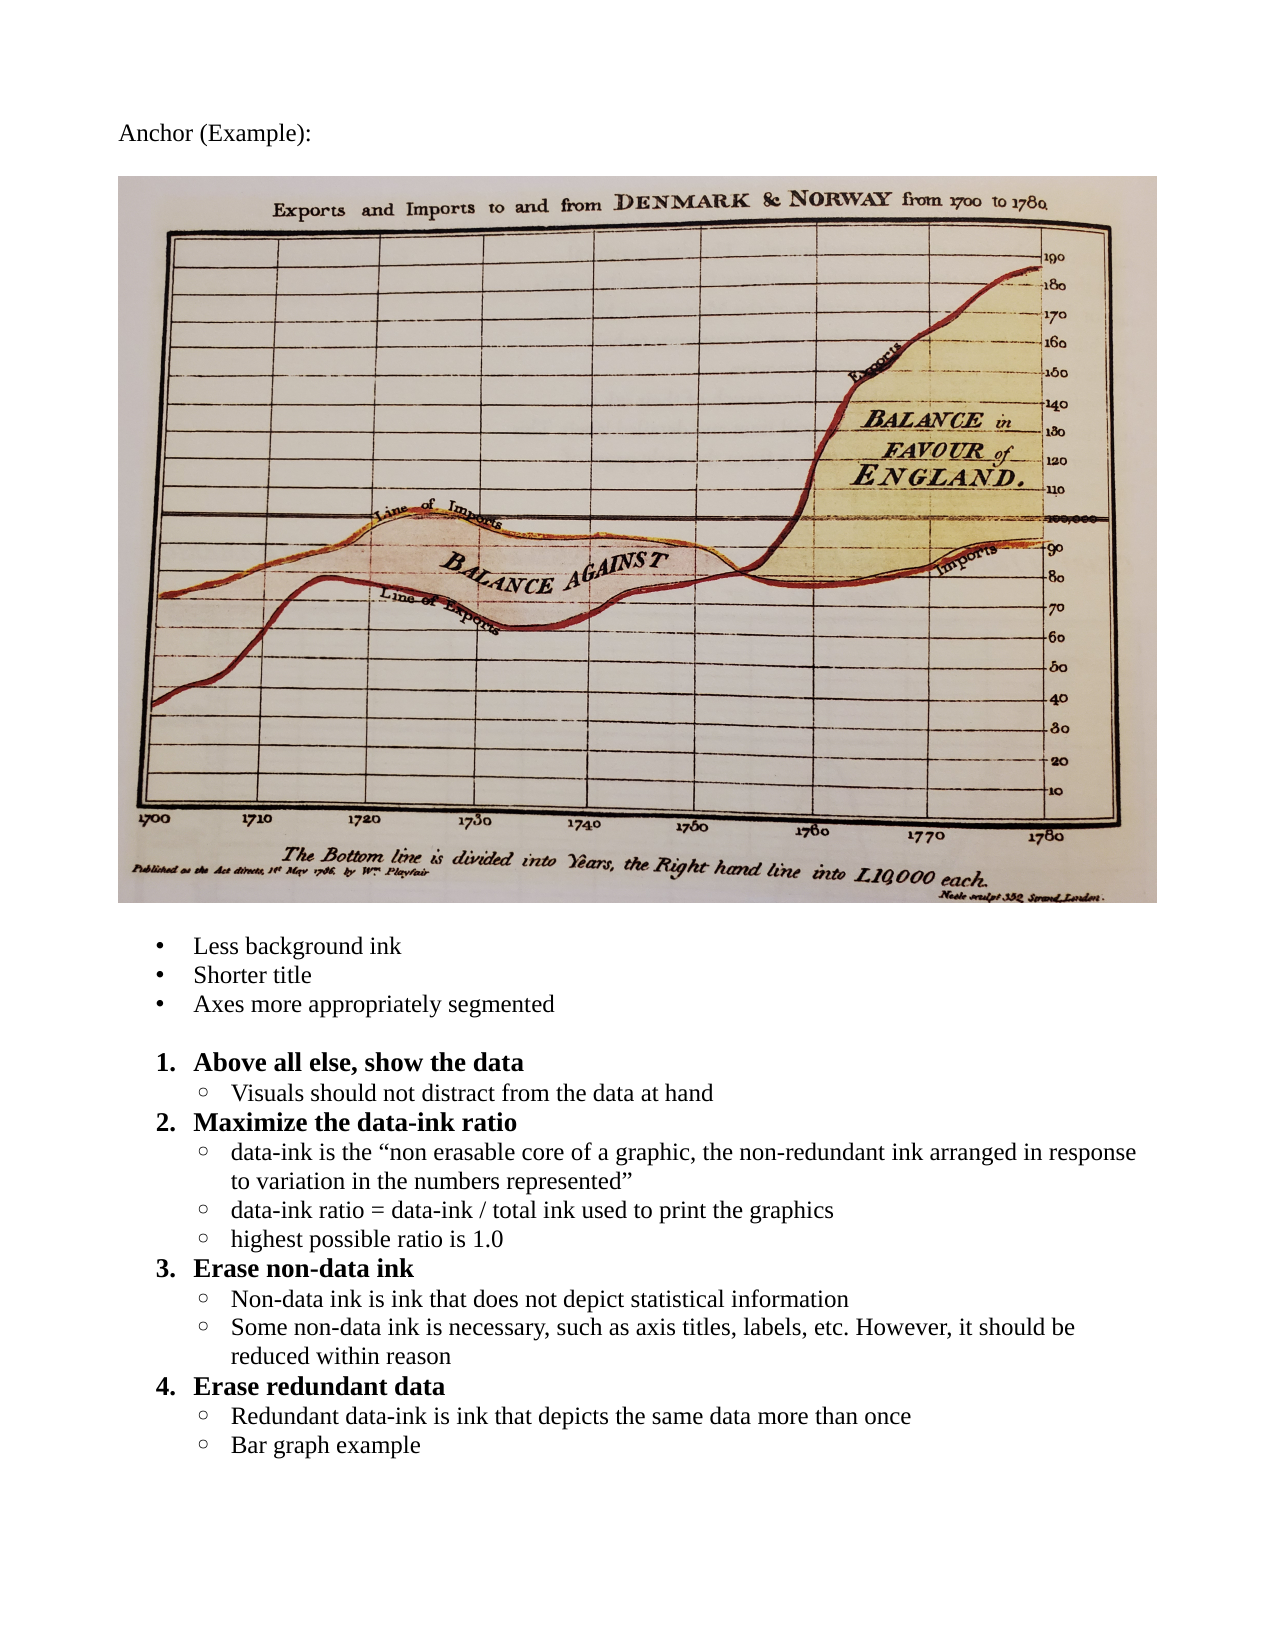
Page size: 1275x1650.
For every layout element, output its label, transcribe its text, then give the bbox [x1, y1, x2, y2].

text Anchor (Example): [118, 118, 1157, 147]
list data-ink ratio = data-ink / total ink used to print the graphics [193, 1195, 1157, 1224]
list Erase redundant data [156, 1370, 1157, 1401]
list Non-data ink is ink that does not depict statistical information [193, 1284, 1157, 1312]
list Erase non-data ink [156, 1252, 1157, 1284]
list Bar graph example [193, 1430, 1157, 1458]
list highest possible ratio is 1.0 [193, 1224, 1157, 1252]
list Shorter title [156, 960, 1157, 989]
list Above all else, show the data [156, 1046, 1157, 1078]
list Maximize the data-ink ratio [156, 1106, 1157, 1137]
list Less background ink [156, 931, 1157, 960]
list Axes more appropriately segmented [156, 989, 1157, 1018]
list Redundant data-ink is ink that depicts the same data more than once [193, 1401, 1157, 1430]
picture [118, 176, 1157, 903]
list data-ink is the “non erasable core of a graphic, the non-redundant ink arranged in response to variation in the numbers represented” [193, 1137, 1157, 1195]
list Some non-data ink is necessary, such as axis titles, labels, etc. However, it should be reduced within reason [193, 1312, 1157, 1370]
list Visuals should not distract from the data at hand [193, 1078, 1157, 1106]
